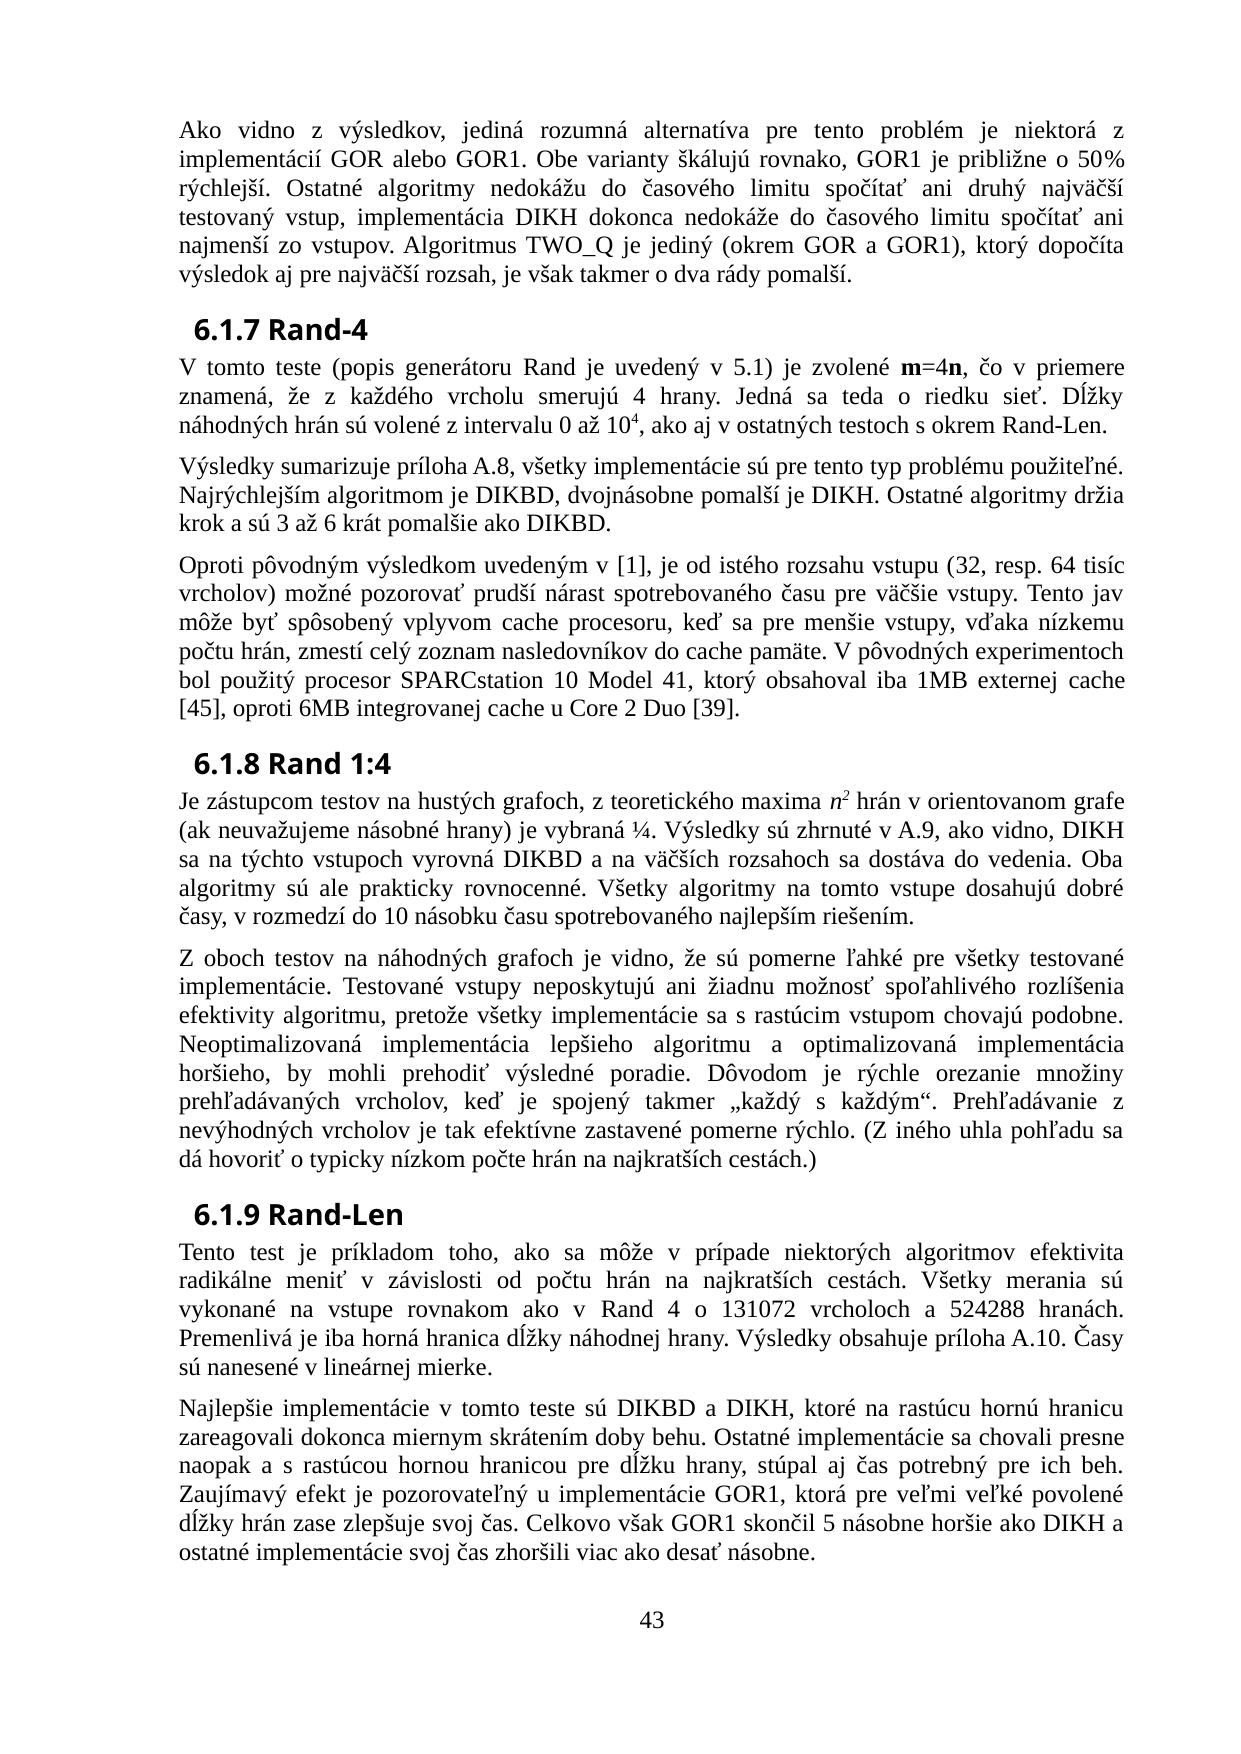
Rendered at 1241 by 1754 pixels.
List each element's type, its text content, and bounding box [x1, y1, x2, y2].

subtitle Rand-Len [193, 1194, 1125, 1234]
text Z oboch testov na náhodných grafoch je vidno, že sú pomerne ľahké pre všetky testované implementácie. Testované vstupy neposkytujú ani žiadnu možnosť spoľahlivého rozlíšenia efektivity algoritmu, pretože všetky implementácie sa s rastúcim vstupom chovajú podobne. Neoptimalizovaná implementácia lepšieho algoritmu a optimalizovaná implementácia horšieho, by mohli prehodiť výsledné poradie. Dôvodom je rýchle orezanie množiny prehľadávaných vrcholov, keď je spojený takmer „každý s každým“. Prehľadávanie z nevýhodných vrcholov je tak efektívne zastavené pomerne rýchlo. (Z iného uhla pohľadu sa dá hovoriť o typicky nízkom počte hrán na najkratších cestách.) [178, 943, 1125, 1173]
subtitle Rand-4 [193, 309, 1125, 349]
subtitle Rand 1:4 [193, 744, 1125, 783]
text Tento test je príkladom toho, ako sa môže v prípade niektorých algoritmov efektivita radikálne meniť v závislosti od počtu hrán na najkratších cestách. Všetky merania sú vykonané na vstupe rovnakom ako v Rand 4 o 131072 vrcholoch a 524288 hranách. Premenlivá je iba horná hranica dĺžky náhodnej hrany. Výsledky obsahuje príloha A.10. Časy sú nanesené v lineárnej mierke. [178, 1237, 1125, 1381]
text V tomto teste (popis generátoru Rand je uvedený v 5.1) je zvolené m=4n, čo v priemere znamená, že z každého vrcholu smerujú 4 hrany. Jedná sa teda o riedku sieť. Dĺžky náhodných hrán sú volené z intervalu 0 až 104, ako aj v ostatných testoch s okrem Rand-Len. [178, 352, 1125, 438]
text Ako vidno z výsledkov, jediná rozumná alternatíva pre tento problém je niektorá z implementácií GOR alebo GOR1. Obe varianty škálujú rovnako, GOR1 je približne o 50% rýchlejší. Ostatné algoritmy nedokážu do časového limitu spočítať ani druhý najväčší testovaný vstup, implementácia DIKH dokonca nedokáže do časového limitu spočítať ani najmenší zo vstupov. Algoritmus TWO_Q je jediný (okrem GOR a GOR1), ktorý dopočíta výsledok aj pre najväčší rozsah, je však takmer o dva rády pomalší. [178, 116, 1125, 288]
text Najlepšie implementácie v tomto teste sú DIKBD a DIKH, ktoré na rastúcu hornú hranicu zareagovali dokonca miernym skrátením doby behu. Ostatné implementácie sa chovali presne naopak a s rastúcou hornou hranicou pre dĺžku hrany, stúpal aj čas potrebný pre ich beh. Zaujímavý efekt je pozorovateľný u implementácie GOR1, ktorá pre veľmi veľké povolené dĺžky hrán zase zlepšuje svoj čas. Celkovo však GOR1 skončil 5 násobne horšie ako DIKH a ostatné implementácie svoj čas zhoršili viac ako desať násobne. [178, 1393, 1125, 1566]
text Výsledky sumarizuje príloha A.8, všetky implementácie sú pre tento typ problému použiteľné. Najrýchlejším algoritmom je DIKBD, dvojnásobne pomalší je DIKH. Ostatné algoritmy držia krok a sú 3 až 6 krát pomalšie ako DIKBD. [178, 451, 1125, 537]
text Oproti pôvodným výsledkom uvedeným v [1], je od istého rozsahu vstupu (32, resp. 64 tisíc vrcholov) možné pozorovať prudší nárast spotrebovaného času pre väčšie vstupy. Tento jav môže byť spôsobený vplyvom cache procesoru, keď sa pre menšie vstupy, vďaka nízkemu počtu hrán, zmestí celý zoznam nasledovníkov do cache pamäte. V pôvodných experimentoch bol použitý procesor SPARCstation 10 Model 41, ktorý obsahoval iba 1MB externej cache [45], oproti 6MB integrovanej cache u Core 2 Duo [39]. [178, 550, 1125, 722]
text Je zástupcom testov na hustých grafoch, z teoretického maxima n2 hrán v orientovanom grafe (ak neuvažujeme násobné hrany) je vybraná ¼. Výsledky sú zhrnuté v A.9, ako vidno, DIKH sa na týchto vstupoch vyrovná DIKBD a na väčších rozsahoch sa dostáva do vedenia. Oba algoritmy sú ale prakticky rovnocenné. Všetky algoritmy na tomto vstupe dosahujú dobré časy, v rozmedzí do 10 násobku času spotrebovaného najlepším riešením. [178, 786, 1125, 930]
